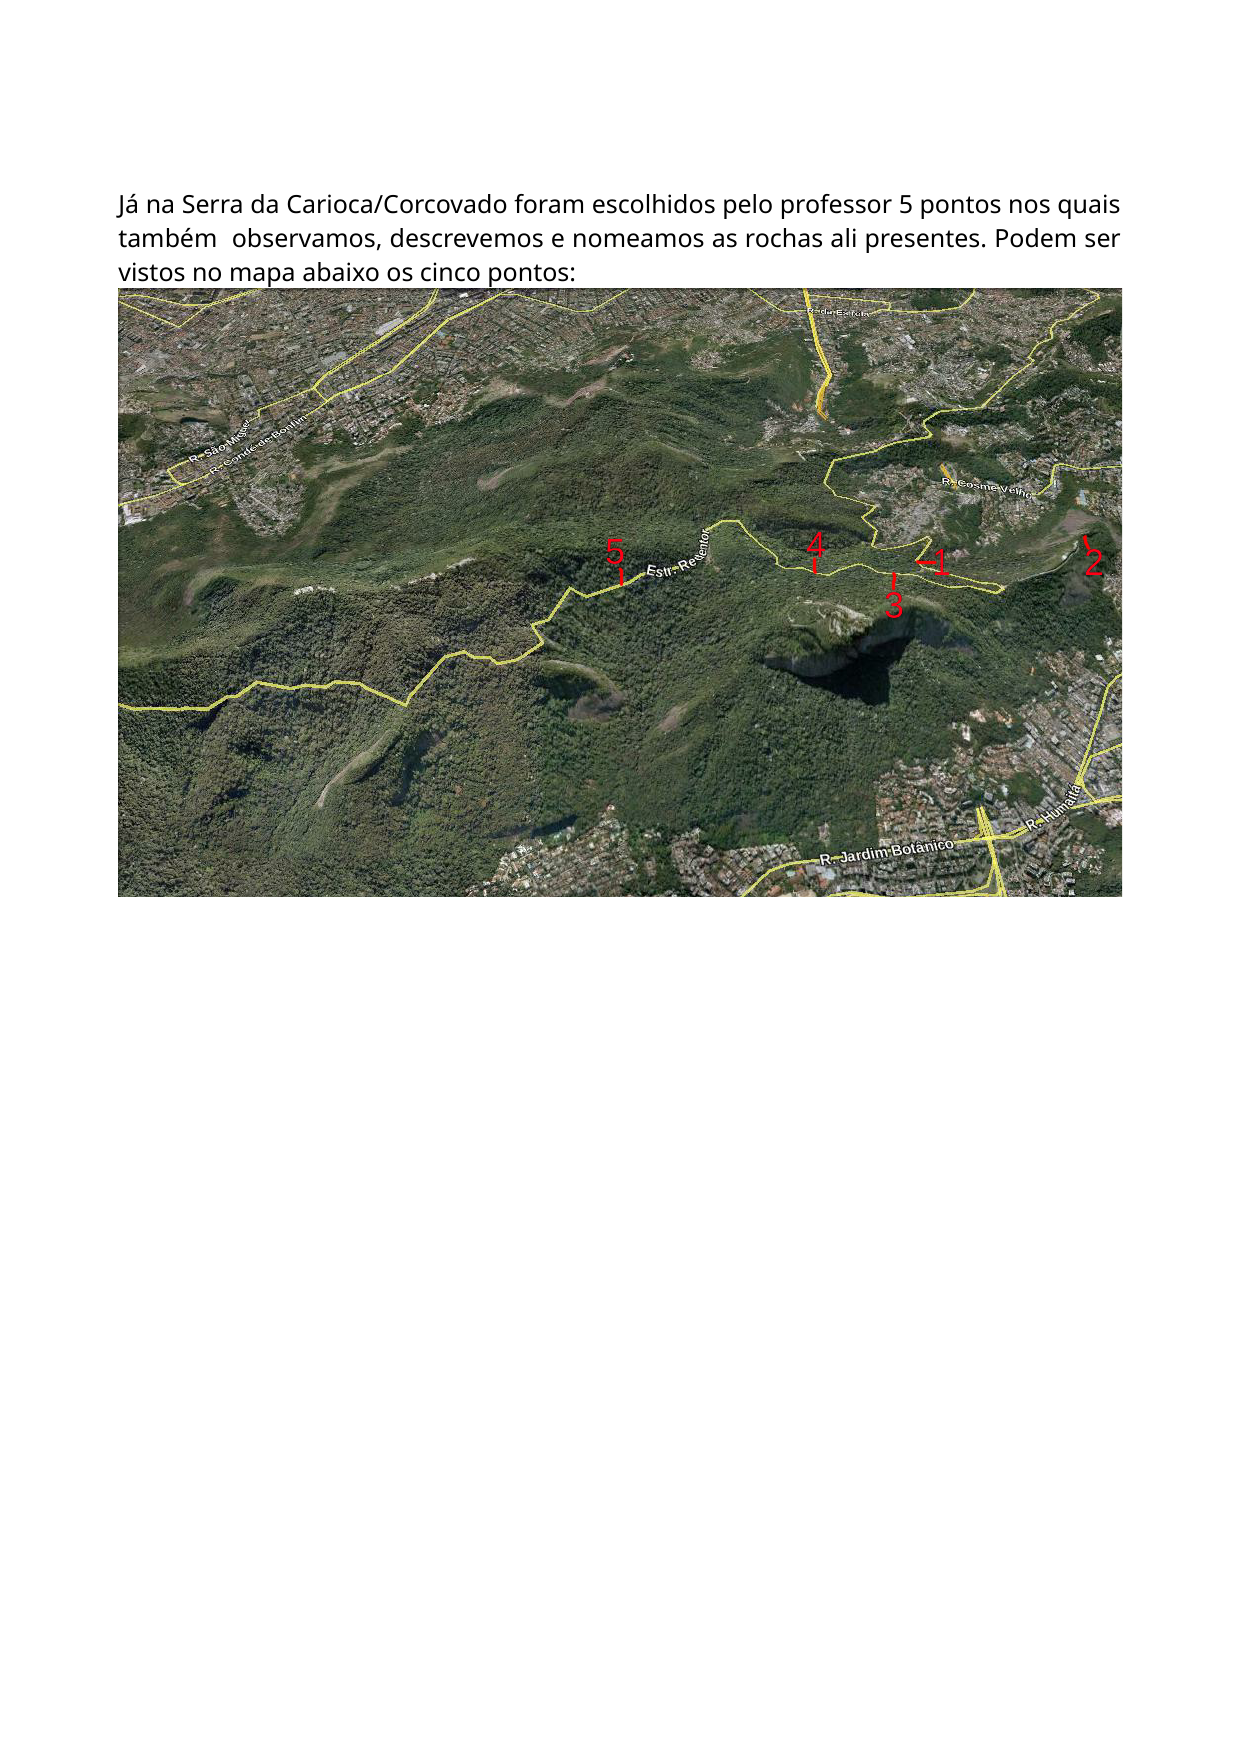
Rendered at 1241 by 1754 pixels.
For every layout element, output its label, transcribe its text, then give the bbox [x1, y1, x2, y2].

text Já na Serra da Carioca/Corcovado foram escolhidos pelo professor 5 pontos nos quais também observamos, descrevemos e nomeamos as rochas ali presentes. Podem ser vistos no mapa abaixo os cinco pontos: [118, 186, 1122, 288]
picture [118, 288, 1123, 897]
